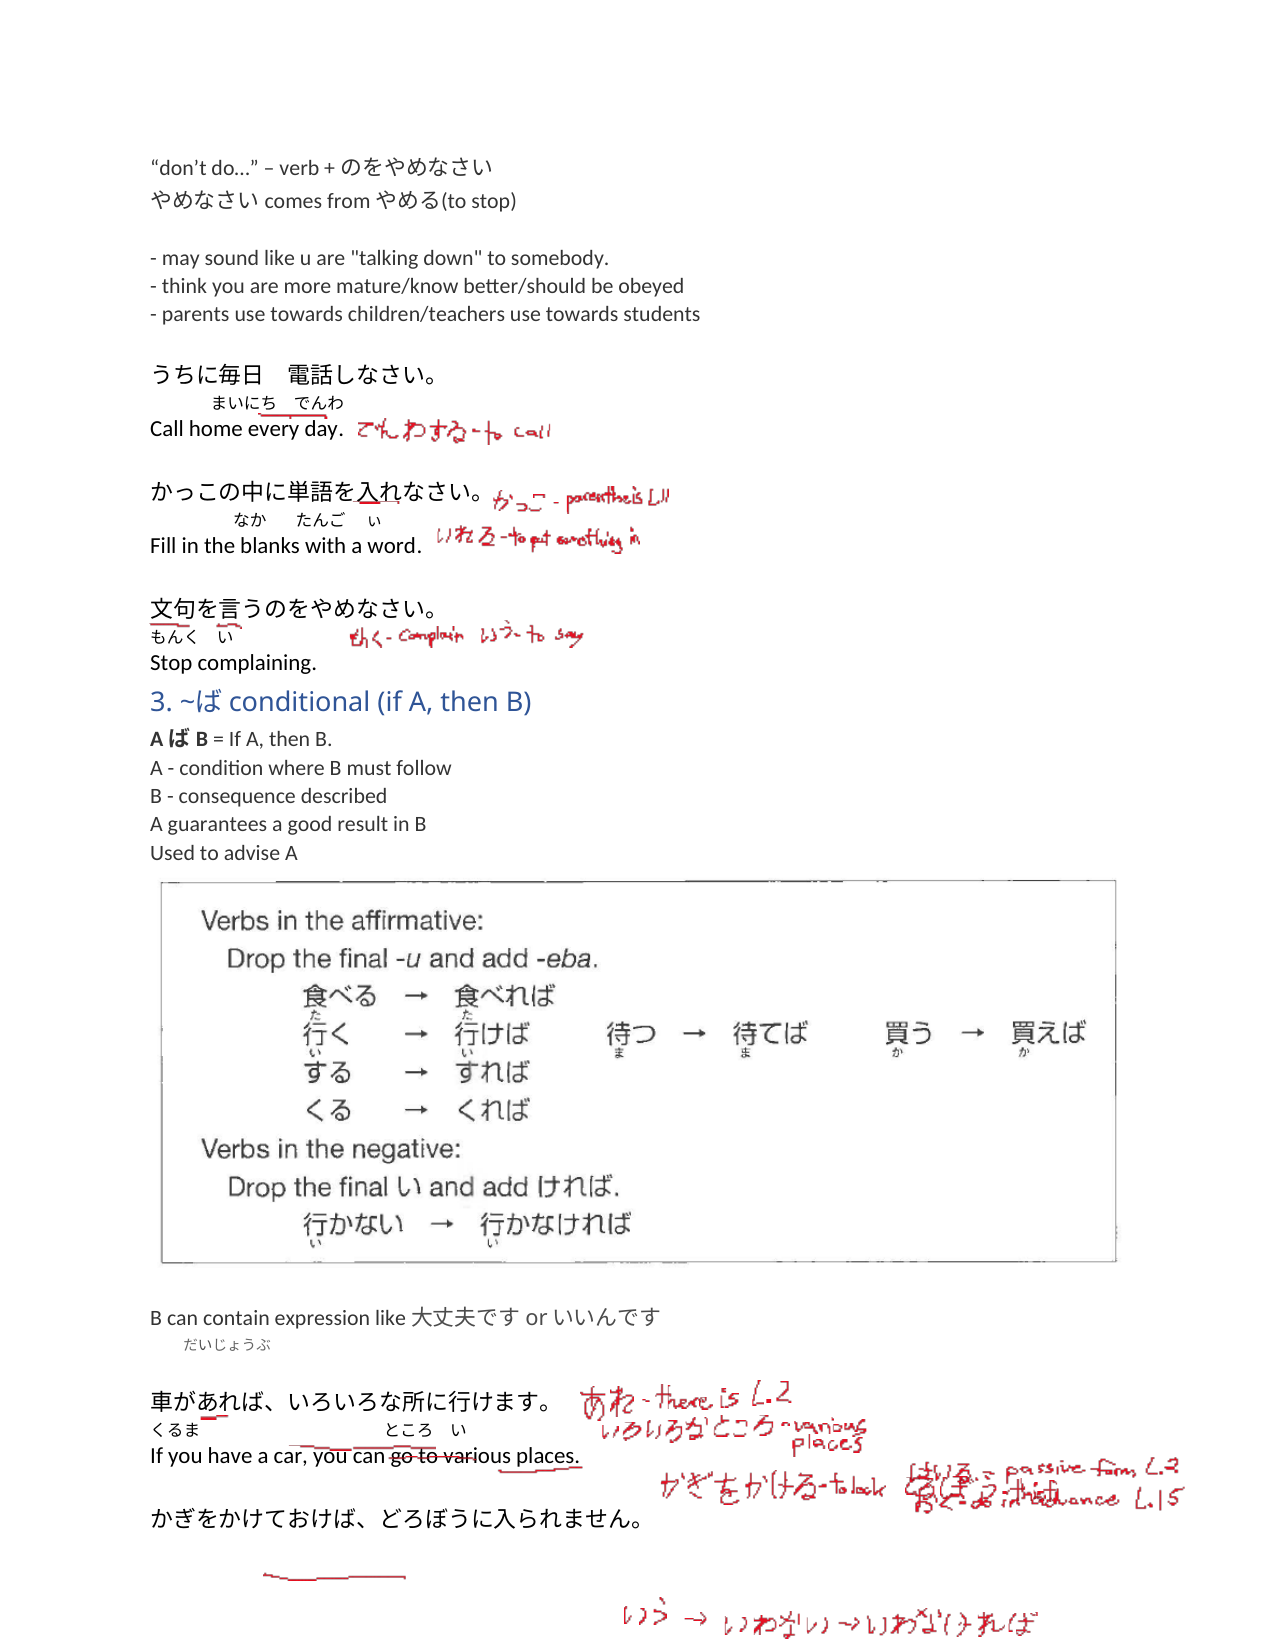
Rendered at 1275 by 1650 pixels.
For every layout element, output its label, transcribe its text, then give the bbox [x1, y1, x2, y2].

text やめなさい comes from やめる(to stop) [150, 183, 1125, 214]
picture [288, 1445, 436, 1451]
text かっこの中に単語を入れなさい。 [150, 474, 1125, 507]
text [640, 507, 1125, 531]
picture [349, 626, 464, 648]
text B - consequence described [150, 782, 1125, 809]
picture [200, 1415, 230, 1420]
picture [646, 1420, 662, 1439]
text かぎをかけておけば、どろぼうに入られません。 [150, 1501, 263, 1534]
picture [358, 418, 550, 445]
picture [828, 1419, 867, 1453]
picture [612, 1426, 619, 1438]
text うちに毎日 電話しなさい。 [150, 357, 1125, 390]
picture [258, 413, 328, 419]
picture [977, 1612, 1005, 1637]
picture [149, 623, 242, 629]
picture [724, 1616, 733, 1635]
text - think you are more mature/know better/should be obeyed [150, 272, 1125, 299]
picture [806, 1608, 973, 1637]
picture [639, 1608, 647, 1625]
picture [622, 1422, 642, 1441]
text A guarantees a good result in B [150, 811, 1125, 837]
text B can contain expression like 大丈夫です orいいんです [150, 1300, 1125, 1332]
picture [832, 1424, 843, 1432]
text Fill in the blanks with a word. [150, 531, 1125, 559]
text - may sound like u are "talking down" to somebody. [150, 244, 1125, 271]
text - parents use towards children/teachers use towards students [150, 301, 1125, 327]
text Stop complaining. [150, 648, 1125, 676]
text くるま ところ い [150, 1417, 1125, 1442]
text [811, 1442, 1125, 1456]
picture [753, 1415, 774, 1436]
picture [150, 867, 1125, 1271]
picture [733, 1420, 748, 1437]
picture [739, 1617, 748, 1632]
text A ば B = If A, then B. [150, 721, 1125, 753]
picture [665, 1420, 683, 1443]
picture [610, 1386, 634, 1417]
picture [776, 1381, 792, 1403]
picture [655, 1384, 713, 1410]
picture [437, 486, 669, 554]
picture [481, 620, 584, 648]
text もんく い [150, 624, 481, 648]
picture [533, 494, 547, 498]
text A - condition where B must follow [150, 754, 1125, 781]
picture [685, 1417, 708, 1440]
text だいじょうぶ [150, 1333, 1125, 1354]
picture [753, 1615, 777, 1635]
picture [580, 1386, 606, 1421]
text まいにち でんわ [150, 390, 1125, 414]
picture [624, 1606, 632, 1624]
subtitle 3. ~ば conditional (if A, then B) [150, 680, 1125, 719]
picture [602, 1425, 609, 1439]
text 文句を言うのをやめなさい。 [150, 590, 1125, 624]
picture [813, 1439, 827, 1449]
picture [720, 1388, 739, 1408]
text Used to advise A [150, 839, 1125, 866]
picture [684, 1612, 707, 1626]
picture [653, 1597, 667, 1625]
picture [1008, 1612, 1038, 1636]
text “don’t do…” – verb + のをやめなさい [150, 149, 1125, 181]
text If you have a car, you can go to various places. [150, 1442, 792, 1470]
picture [263, 1417, 1185, 1581]
picture [713, 1415, 731, 1437]
text Call home every day. [150, 414, 1125, 442]
picture [752, 1380, 764, 1406]
text 車があれば、いろいろな所に行けます。 [150, 1384, 1125, 1417]
text [584, 624, 1125, 648]
picture [779, 1611, 800, 1639]
text なか たんご ぃ [150, 507, 437, 531]
